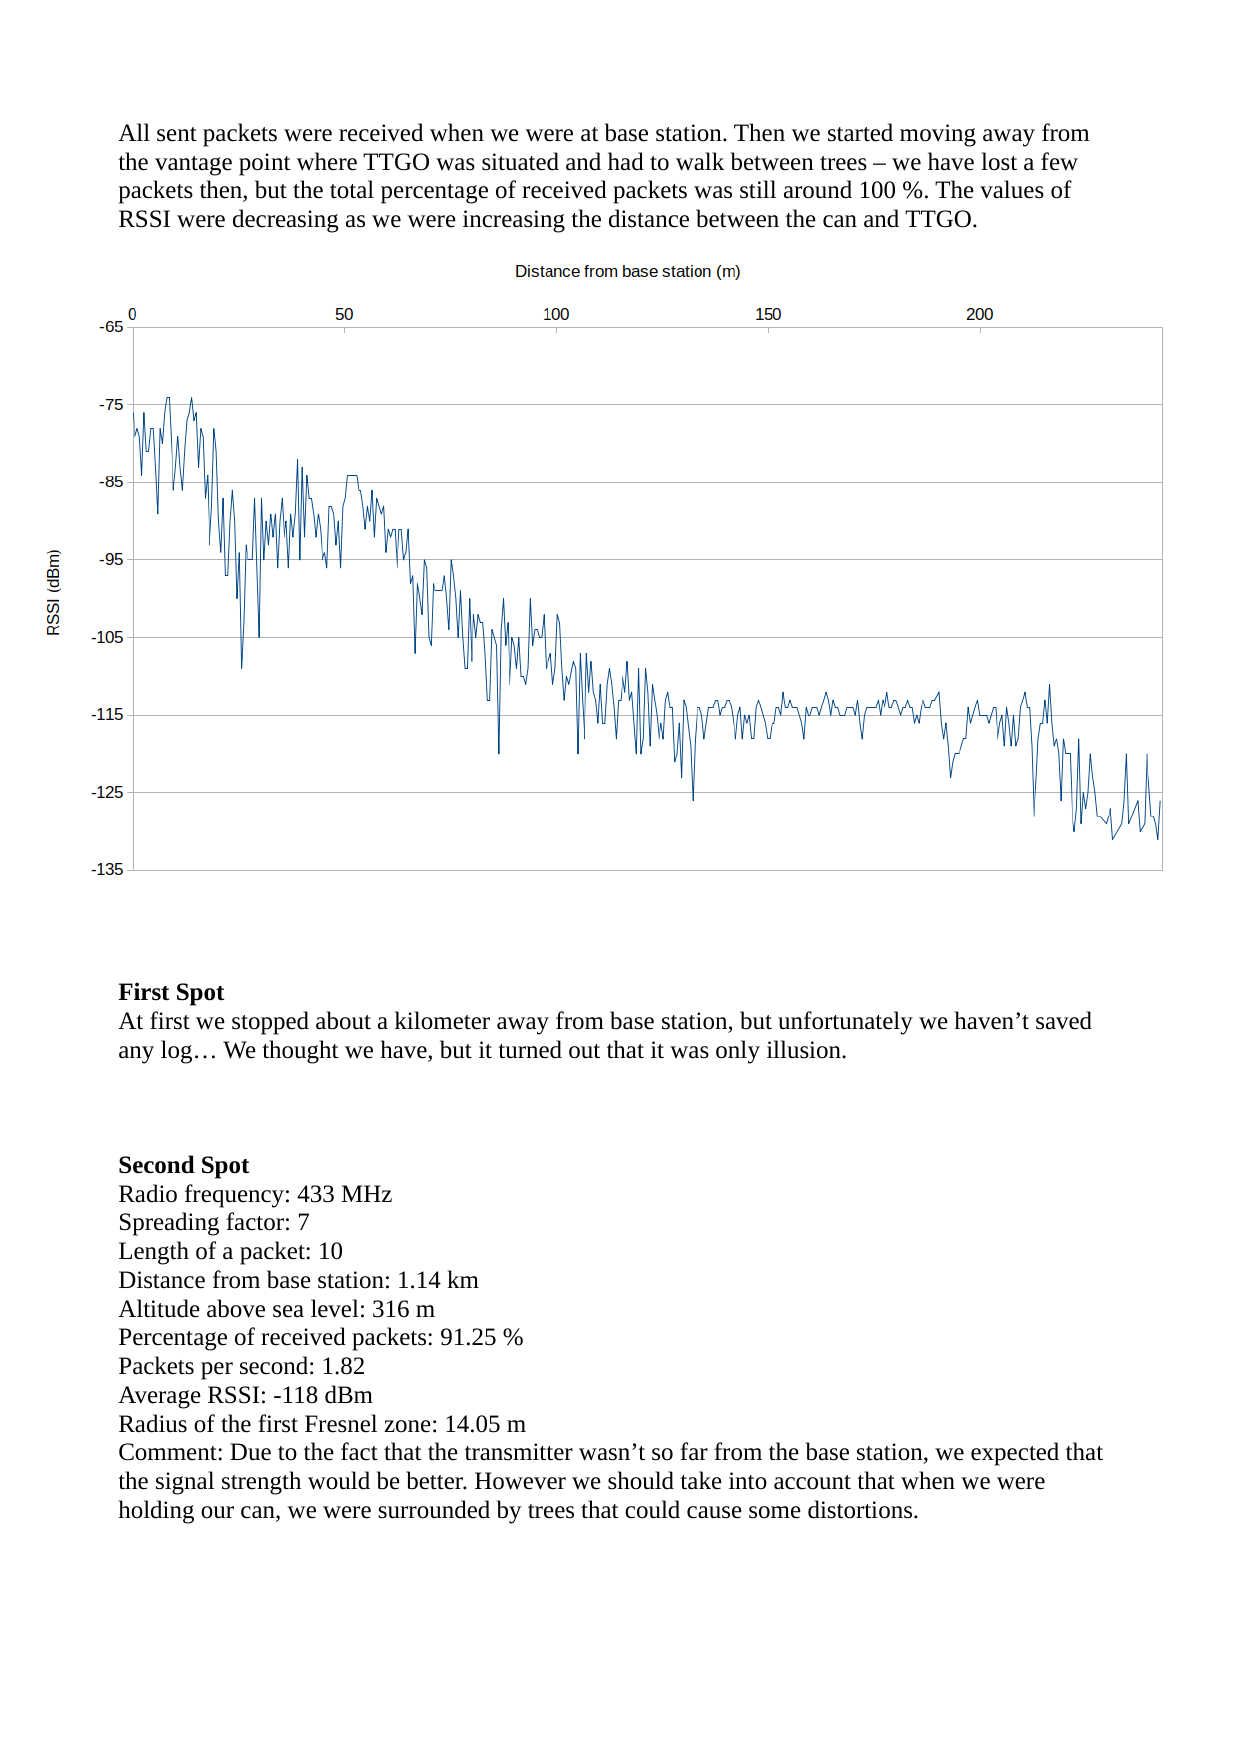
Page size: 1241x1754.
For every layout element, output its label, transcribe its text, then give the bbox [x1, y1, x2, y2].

text Spreading factor: 7 [118, 1207, 1122, 1236]
text Distance from base station: 1.14 km [118, 1265, 1122, 1294]
text Second Spot [118, 1150, 1122, 1179]
text Altitude above sea level: 316 m [118, 1294, 1122, 1322]
text Percentage of received packets: 91.25 % [118, 1322, 1122, 1351]
text First Spot [118, 977, 1122, 1006]
text Radio frequency: 433 MHz [118, 1179, 1122, 1207]
text All sent packets were received when we were at base station. Then we started moving away from the vantage point where TTGO was situated and had to walk between trees – we have lost a few packets then, but the total percentage of received packets was still around 100 %. The values of RSSI were decreasing as we were increasing the distance between the can and TTGO. [118, 118, 1122, 233]
picture [22, 250, 1185, 892]
text At first we stopped about a kilometer away from base station, but unfortunately we haven’t saved any log… We thought we have, but it turned out that it was only illusion. [118, 1006, 1122, 1064]
text Comment: Due to the fact that the transmitter wasn’t so far from the base station, we expected that the signal strength would be better. However we should take into account that when we were holding our can, we were surrounded by trees that could cause some distortions. [118, 1437, 1122, 1524]
text Average RSSI: -118 dBm [118, 1380, 1122, 1409]
text Packets per second: 1.82 [118, 1351, 1122, 1380]
text Radius of the first Fresnel zone: 14.05 m [118, 1409, 1122, 1437]
text Length of a packet: 10 [118, 1236, 1122, 1265]
